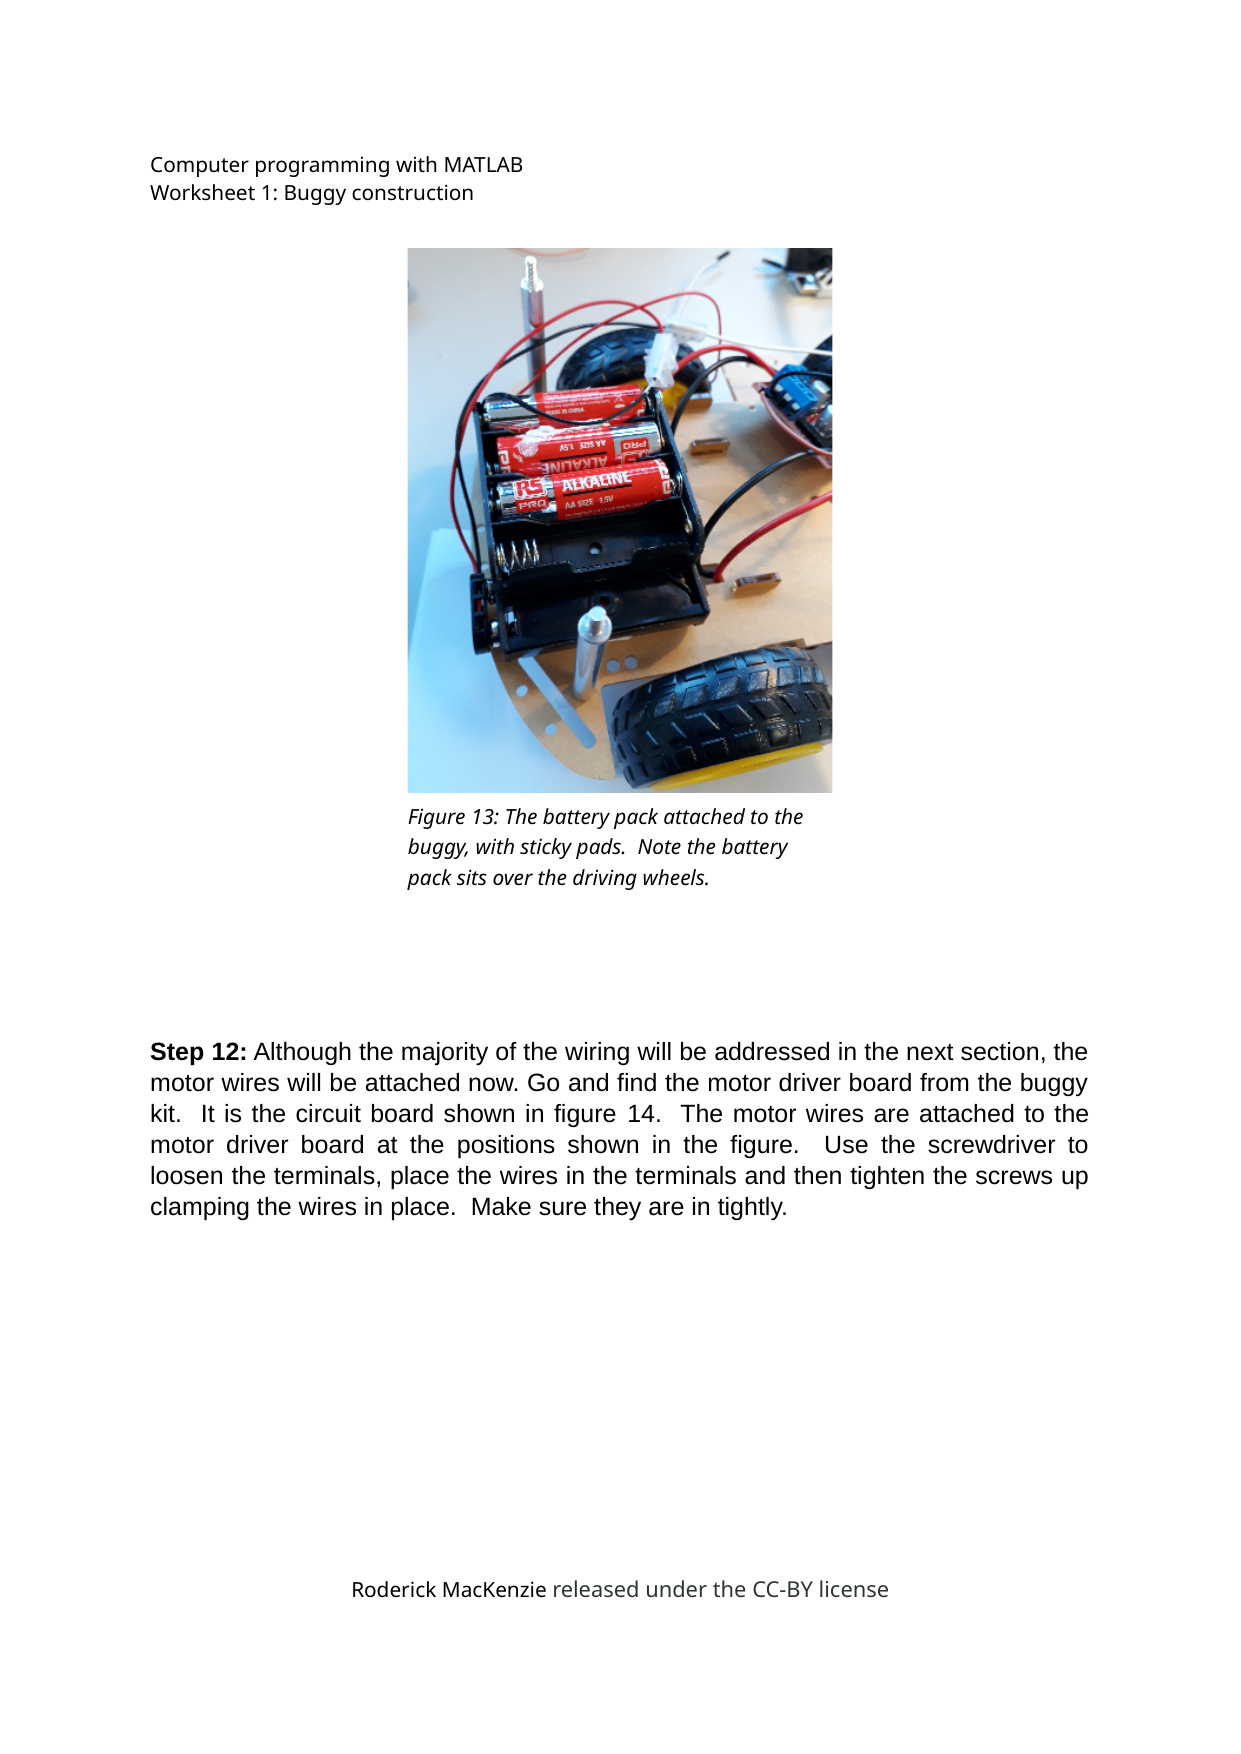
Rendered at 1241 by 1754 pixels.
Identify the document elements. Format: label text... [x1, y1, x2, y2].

picture [407, 248, 833, 793]
text Figure 13: The battery pack attached to the buggy, with sticky pads. Note the battery pack sits over the driving wheels. [408, 793, 833, 891]
text Step 12: Although the majority of the wiring will be addressed in the next section, the motor wires will be attached now. Go and find the motor driver board from the buggy kit. It is the circuit board shown in figure 14. The motor wires are attached to the motor driver board at the positions shown in the figure. Use the screwdriver to loosen the terminals, place the wires in the terminals and then tighten the screws up clamping the wires in place. Make sure they are in tightly. [150, 1037, 1090, 1221]
